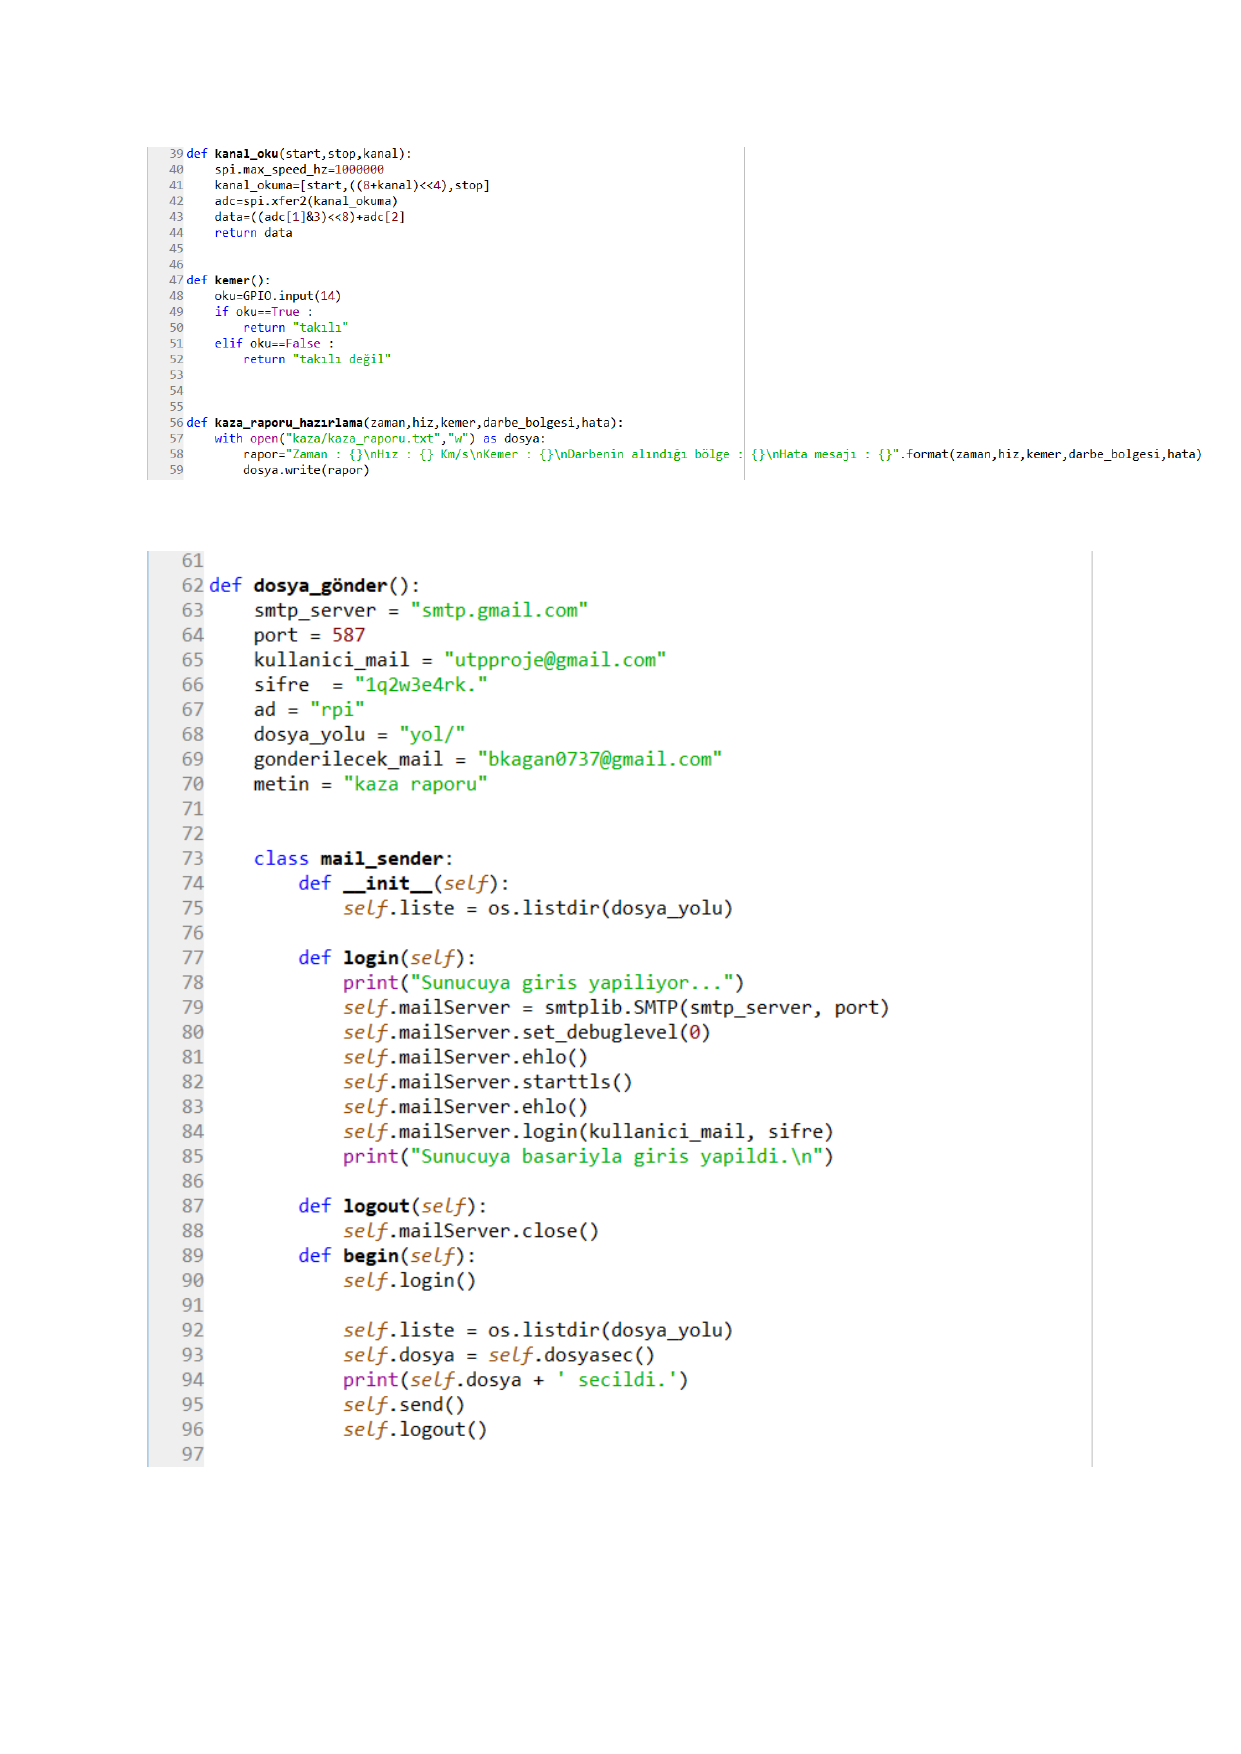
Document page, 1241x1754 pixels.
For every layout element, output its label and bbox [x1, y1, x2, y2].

picture [147, 147, 1207, 480]
picture [147, 551, 1093, 1467]
